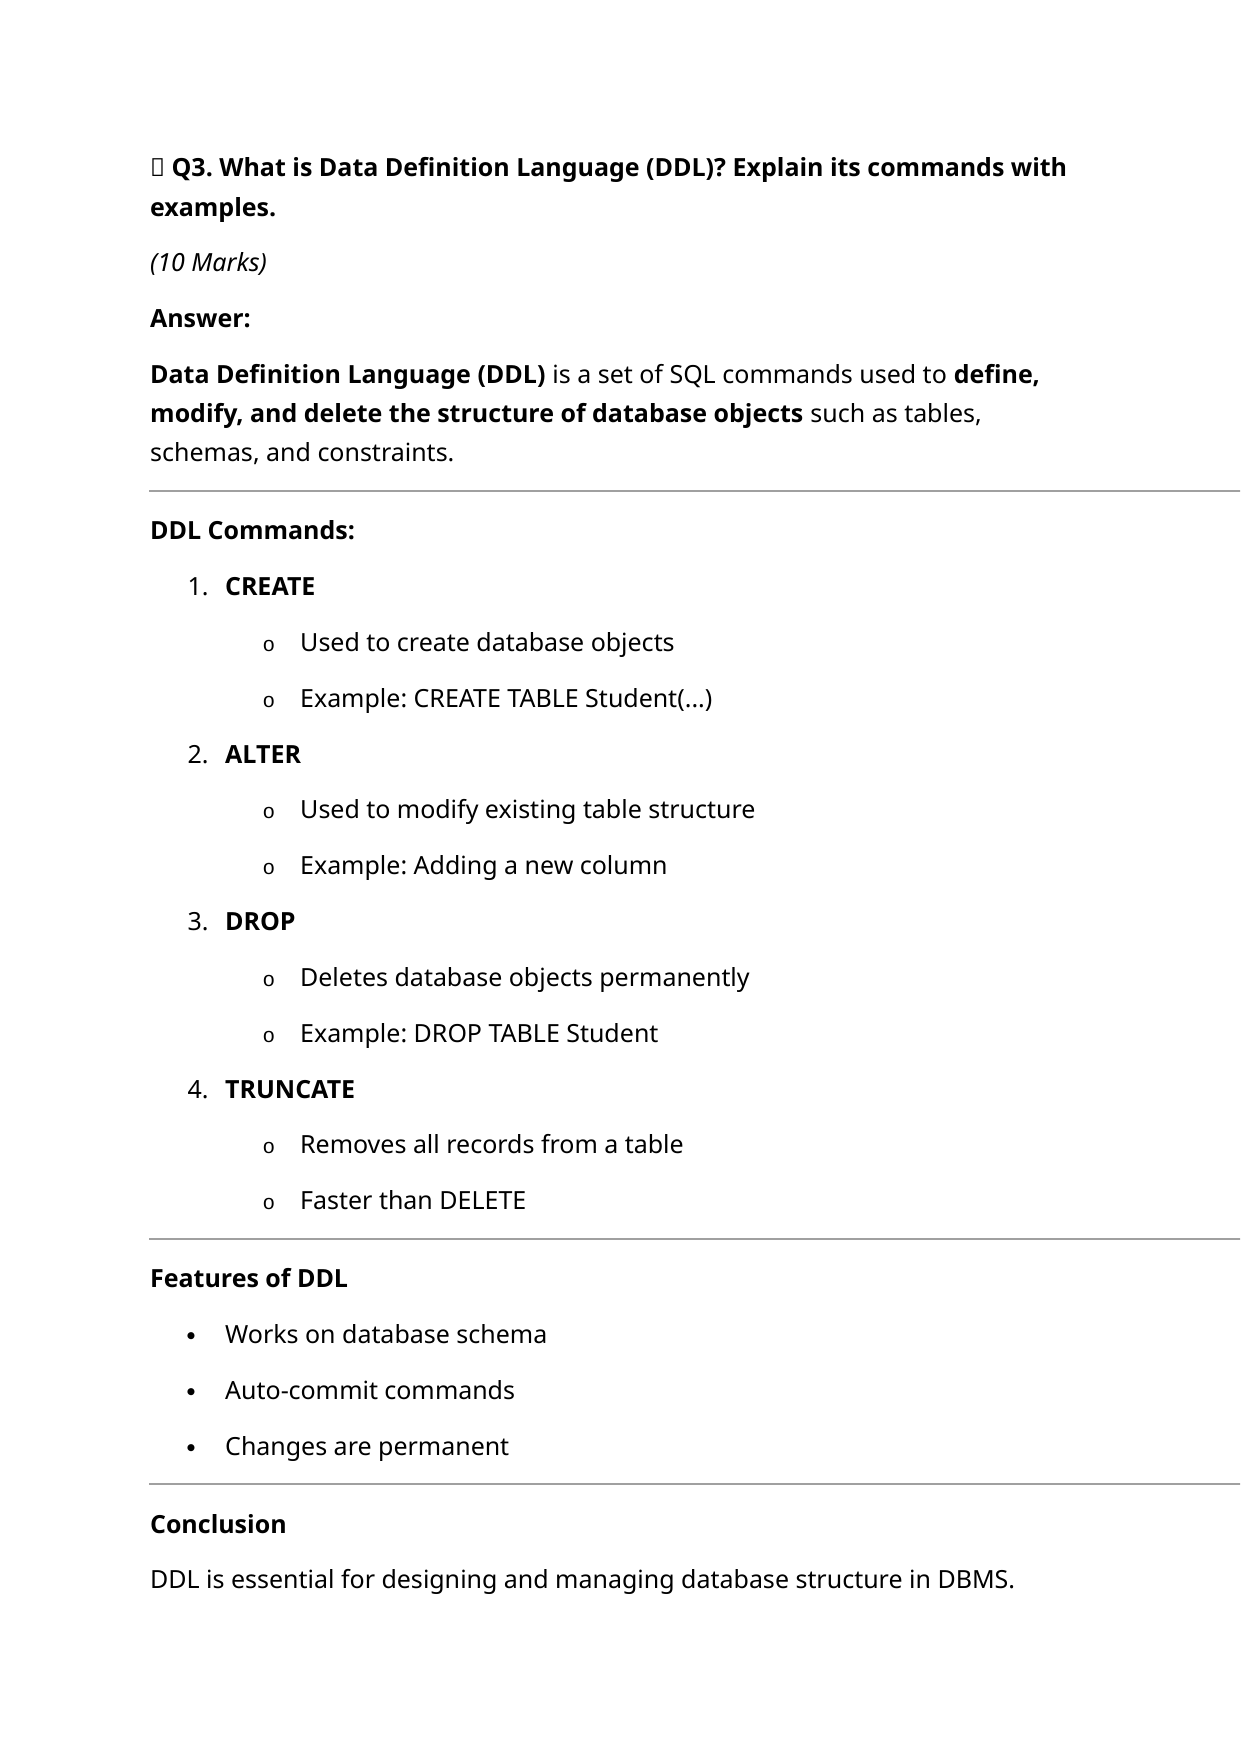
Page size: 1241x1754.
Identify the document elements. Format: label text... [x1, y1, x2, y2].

text Conclusion [150, 1506, 1090, 1540]
list Used to create database objects [262, 624, 1090, 659]
text 🔶 Q3. What is Data Definition Language (DDL)? Explain its commands with examples. [150, 150, 1090, 223]
list Example: Adding a new column [262, 848, 1090, 882]
list Changes are permanent [187, 1428, 1090, 1462]
list Used to modify existing table structure [262, 792, 1090, 826]
list Works on database schema [187, 1317, 1090, 1351]
list TRUNCATE [187, 1071, 1090, 1105]
text DDL is essential for designing and managing database structure in DBMS. [150, 1562, 1090, 1596]
text Data Definition Language (DDL) is a set of SQL commands used to define, modify, and delete the structure of database objects such as tables, schemas, and constraints. [150, 357, 1090, 469]
list Deletes database objects permanently [262, 959, 1090, 994]
list Example: CREATE TABLE Student(...) [262, 680, 1090, 714]
list Faster than DELETE [262, 1183, 1090, 1217]
list Example: DROP TABLE Student [262, 1015, 1090, 1049]
list Auto-commit commands [187, 1372, 1090, 1407]
list Removes all records from a table [262, 1127, 1090, 1161]
text Answer: [150, 301, 1090, 335]
list CREATE [187, 569, 1090, 603]
text Features of DDL [150, 1261, 1090, 1295]
list ALTER [187, 736, 1090, 770]
text DDL Commands: [150, 513, 1090, 547]
text (10 Marks) [150, 245, 1090, 279]
list DROP [187, 904, 1090, 938]
